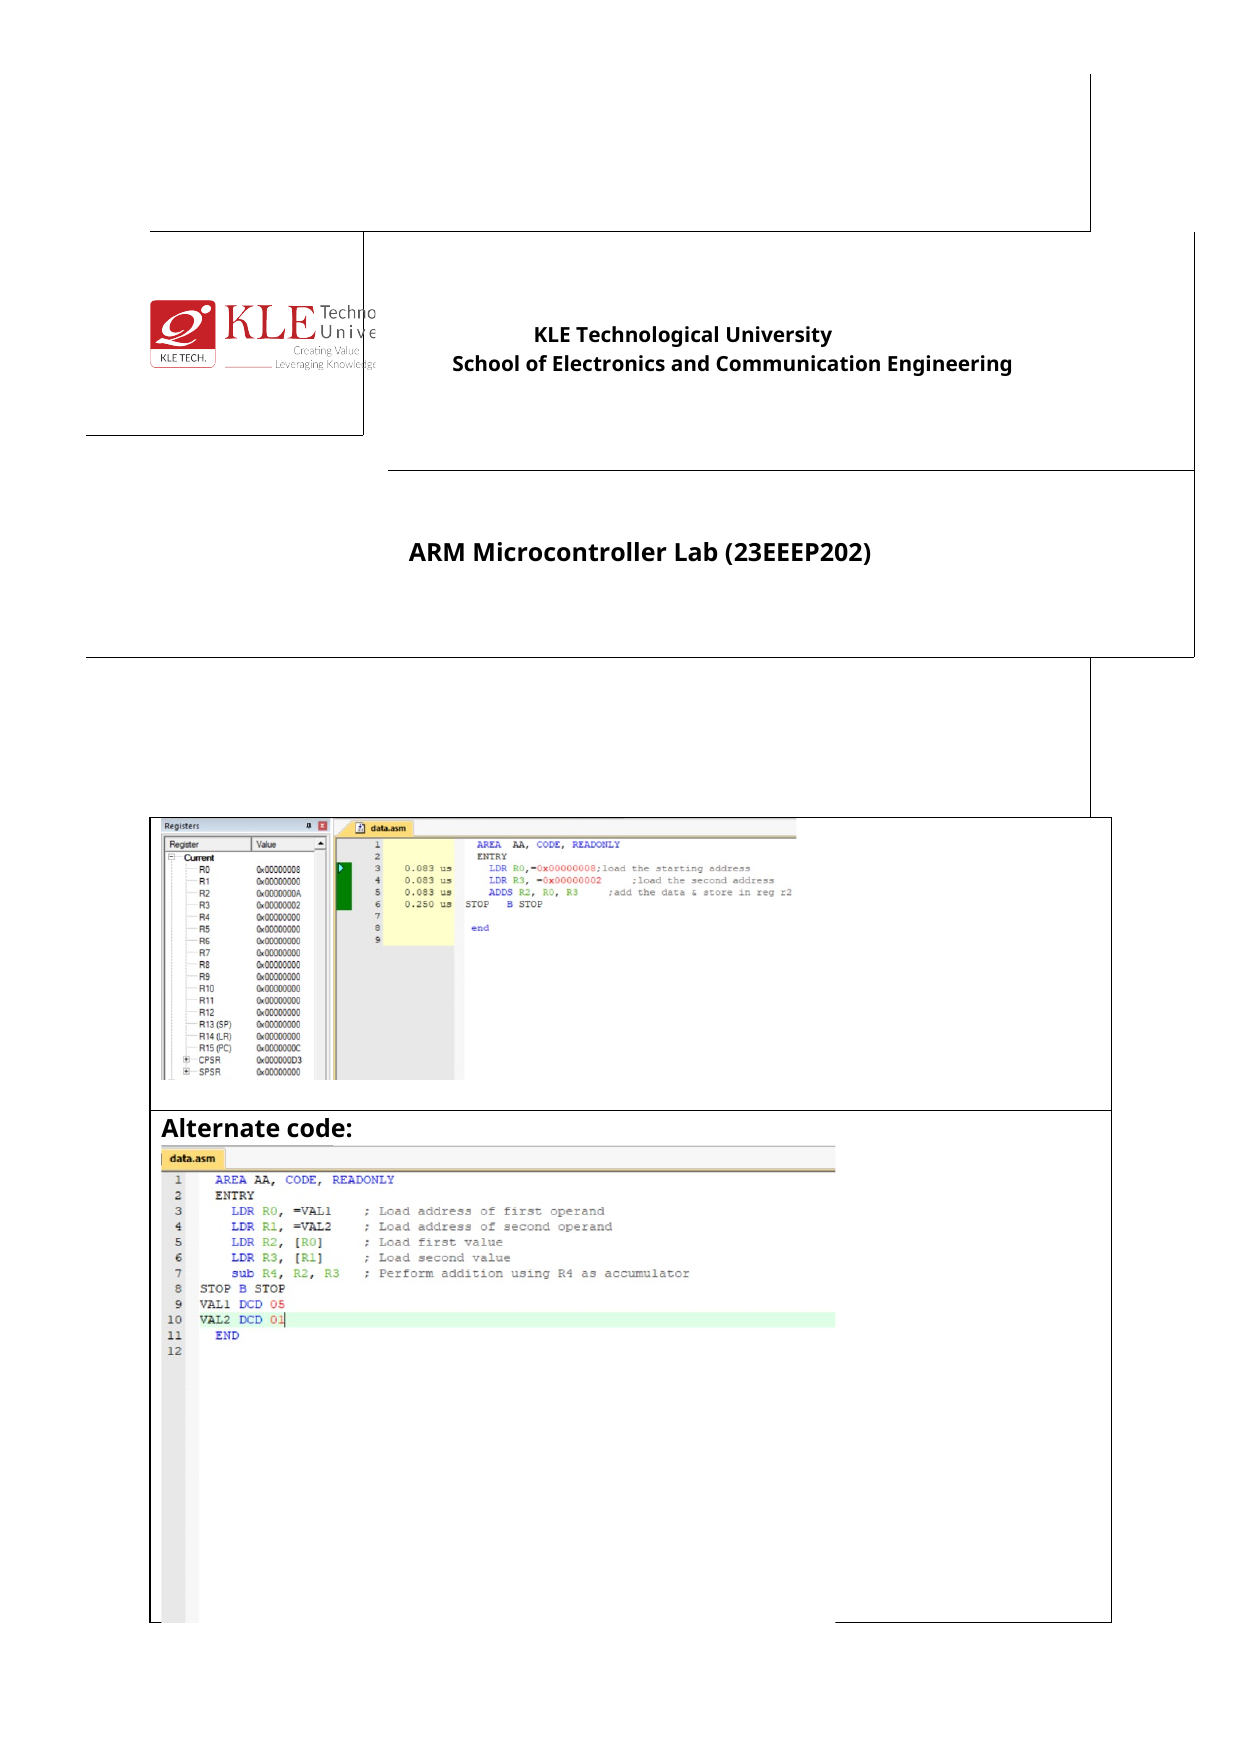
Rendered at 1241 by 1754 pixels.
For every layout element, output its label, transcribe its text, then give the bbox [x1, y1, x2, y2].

table_cell Alternate code: [151, 1111, 1111, 1622]
table_cell [151, 818, 1111, 1110]
